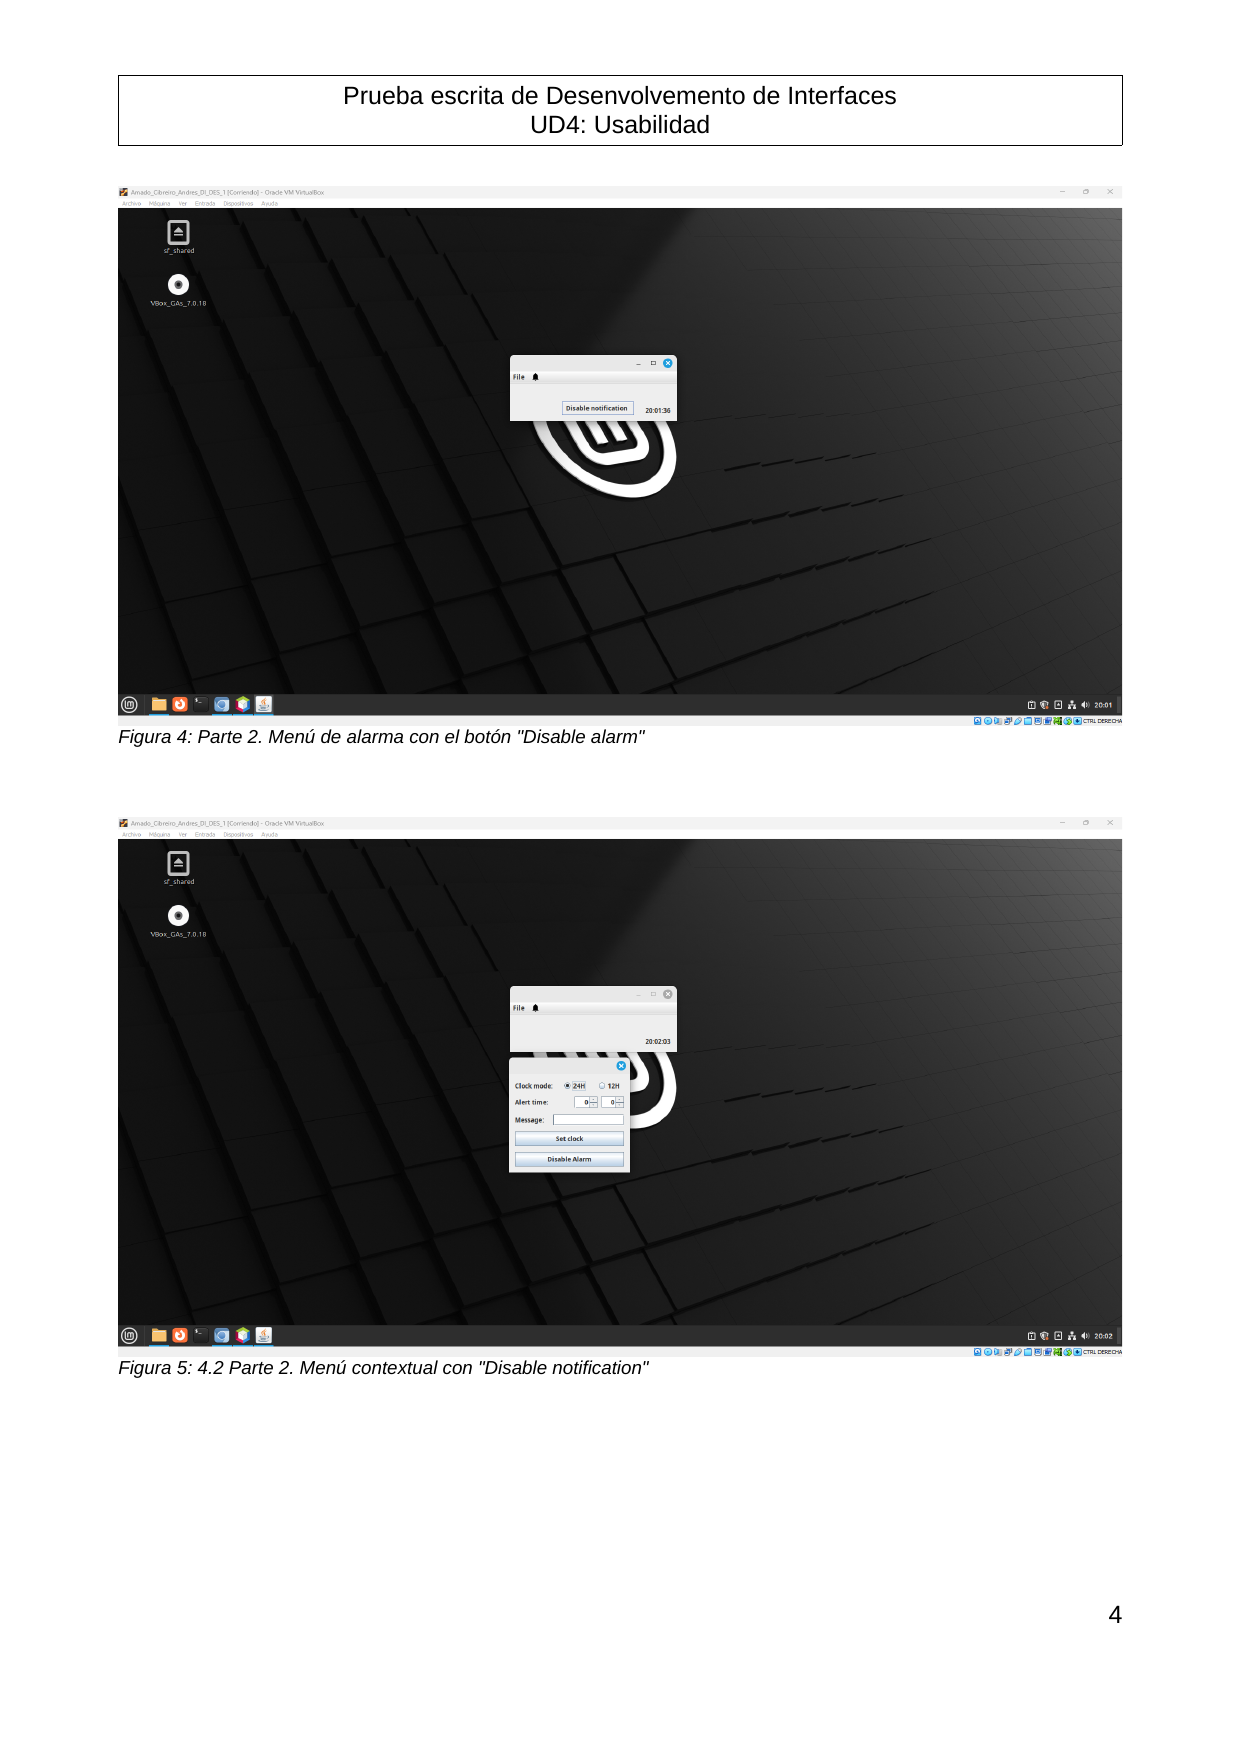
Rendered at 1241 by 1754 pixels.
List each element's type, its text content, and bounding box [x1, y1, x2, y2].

text Figura 5: 4.2 Parte 2. Menú contextual con "Disable notification" [118, 1357, 1122, 1378]
text Figura 4: Parte 2. Menú de alarma con el botón "Disable alarm" [118, 726, 1122, 747]
picture [118, 186, 1123, 726]
picture [118, 817, 1123, 1357]
